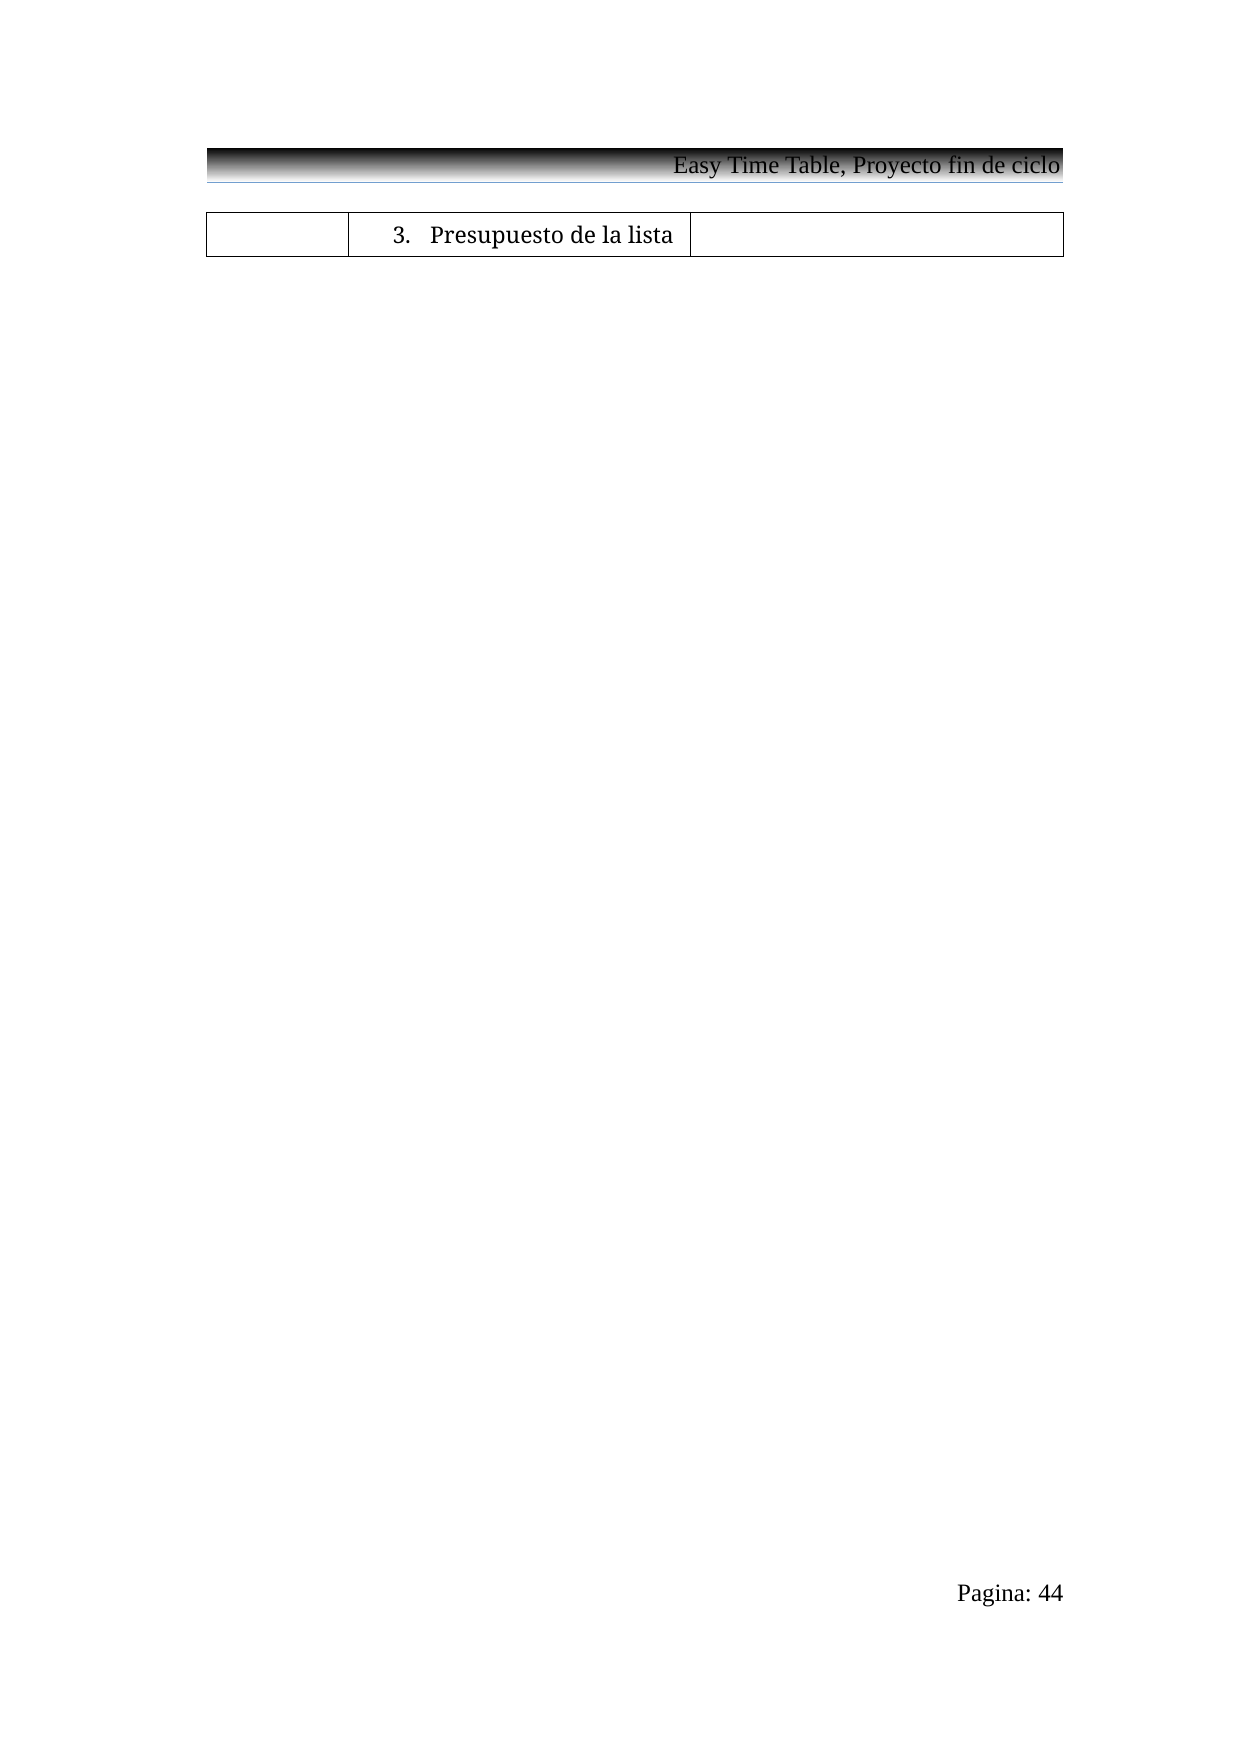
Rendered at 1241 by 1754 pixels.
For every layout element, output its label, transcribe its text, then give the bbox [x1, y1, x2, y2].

table_cell [207, 213, 348, 256]
table_cell [691, 213, 1063, 256]
table_cell Fortalezas: Actualización del listado desde otro dispositivo. Listado de productos Presupuesto de la lista [349, 213, 690, 256]
